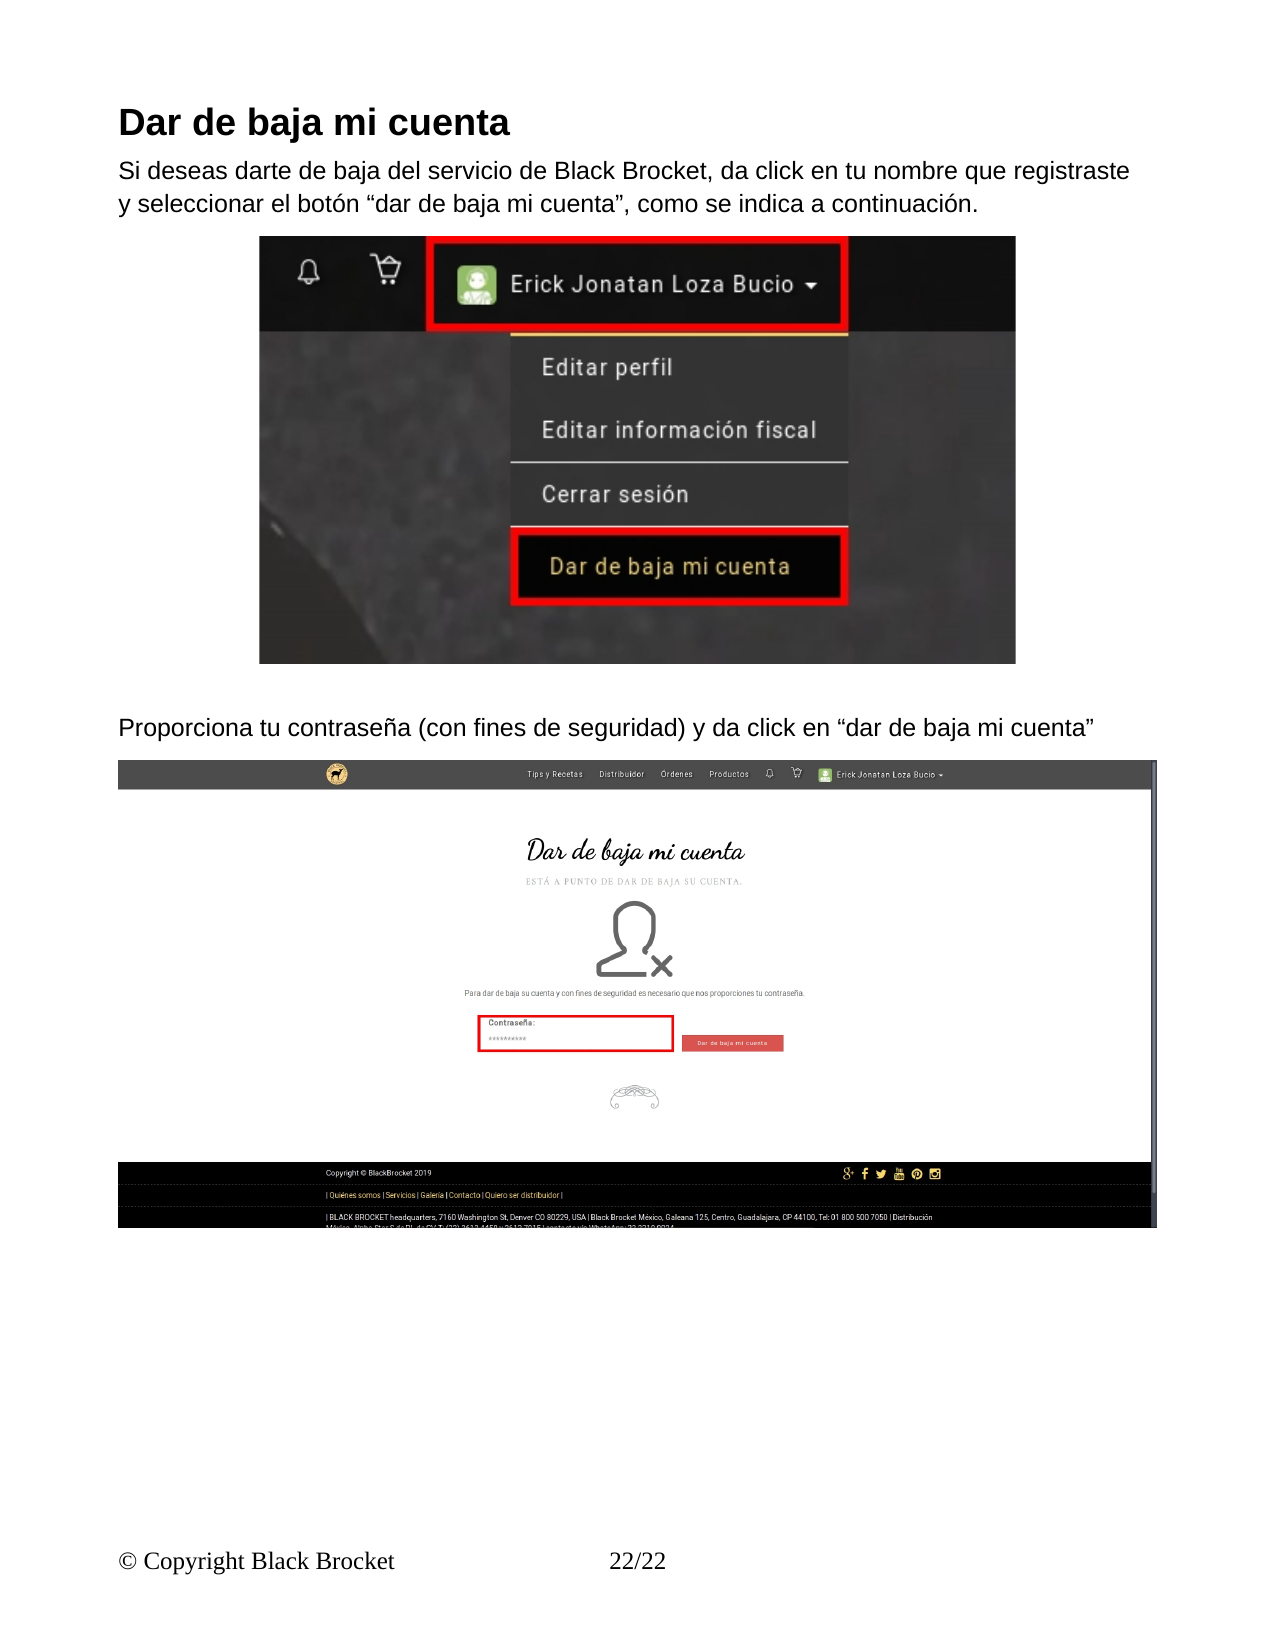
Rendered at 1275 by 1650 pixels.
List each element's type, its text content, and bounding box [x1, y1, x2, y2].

text Proporciona tu contraseña (con fines de seguridad) y da click en “dar de baja mi cuenta” [118, 713, 1157, 742]
subtitle Dar de baja mi cuenta [118, 100, 1157, 144]
text Si deseas darte de baja del servicio de Black Brocket, da click en tu nombre que registraste y seleccionar el botón “dar de baja mi cuenta”, como se indica a continuación. [118, 156, 1157, 218]
picture [259, 236, 1016, 664]
picture [118, 760, 1157, 1228]
